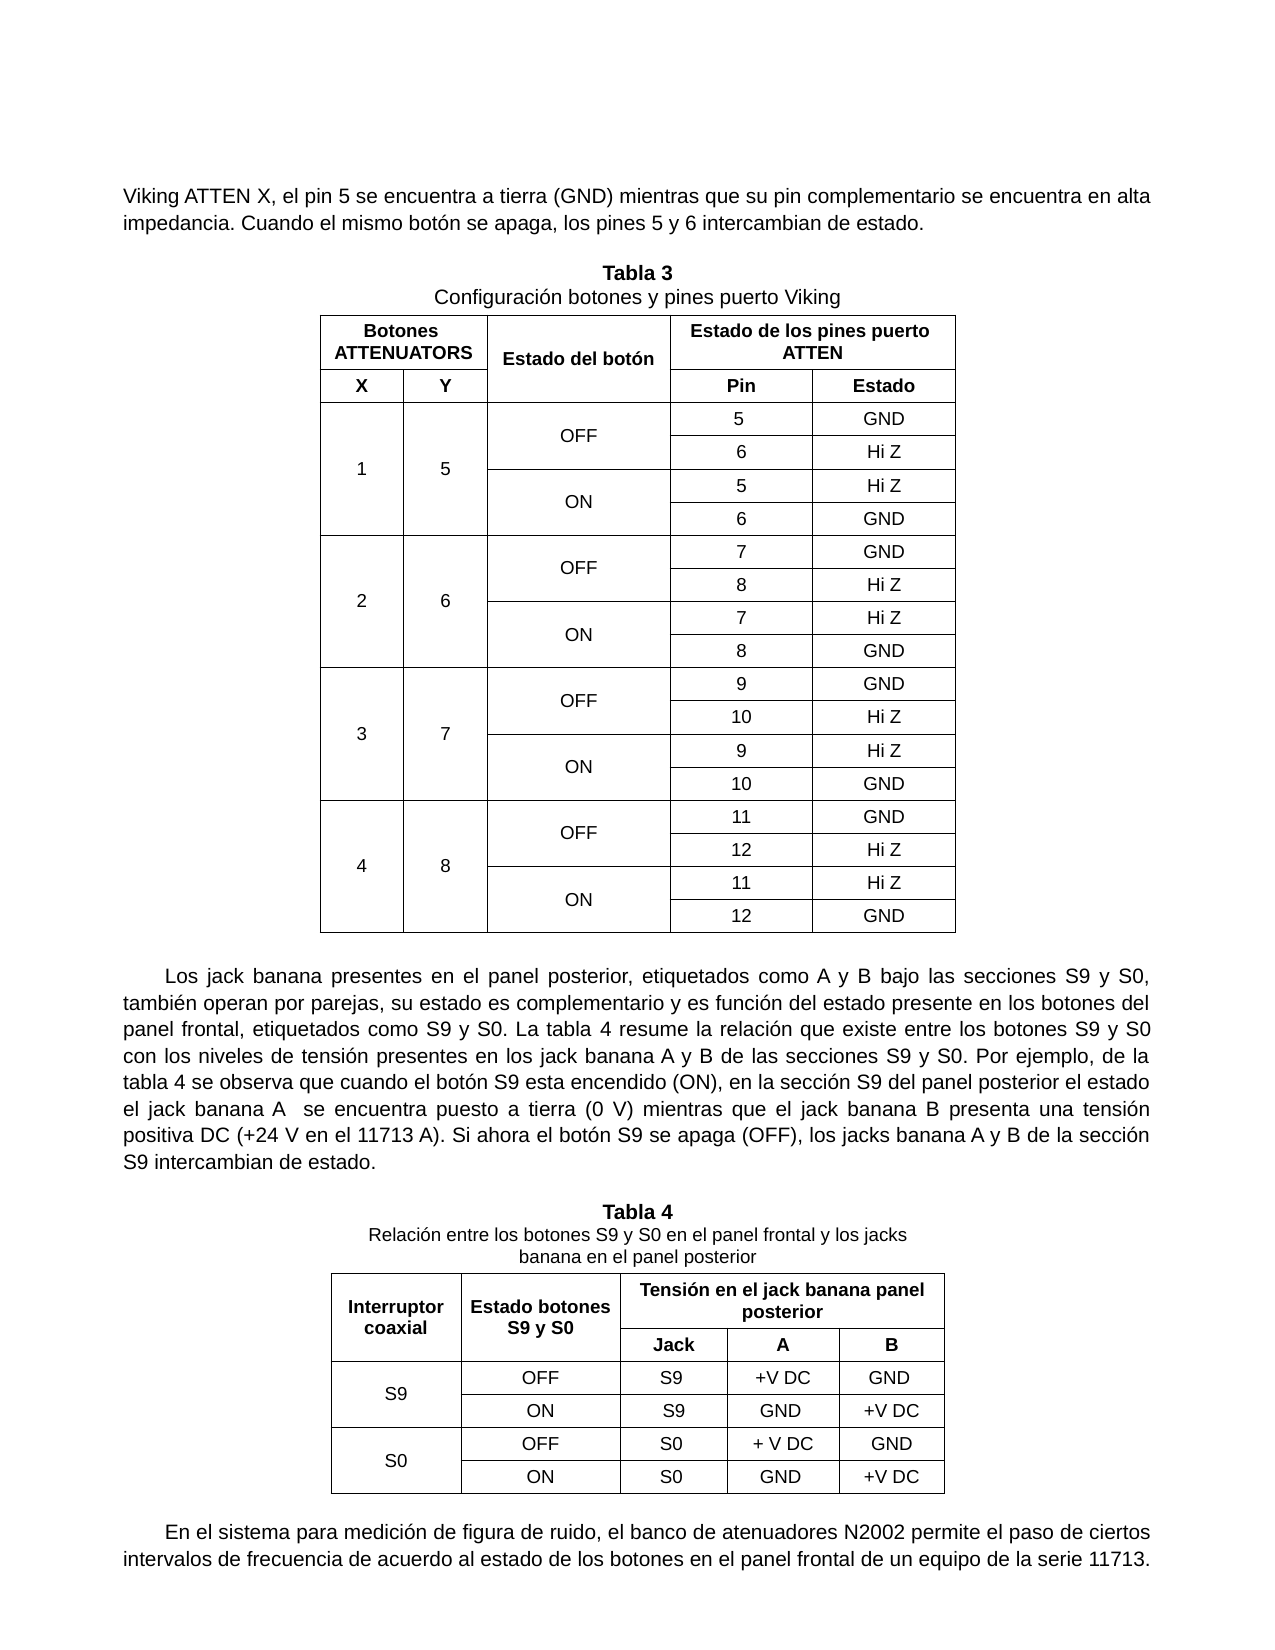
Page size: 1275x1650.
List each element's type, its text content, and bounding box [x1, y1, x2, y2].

table_cell Hi Z [813, 867, 955, 899]
table_cell Hi Z [813, 602, 955, 634]
table_cell 5 [671, 403, 812, 435]
table_cell GND [728, 1395, 839, 1427]
table_cell 5 [671, 470, 812, 502]
table_cell 7 [404, 668, 487, 800]
table_cell 12 [671, 900, 812, 932]
table_cell Hi Z [813, 735, 955, 767]
table_cell 6 [671, 503, 812, 535]
table_cell GND [813, 403, 955, 435]
table_cell ON [462, 1461, 620, 1493]
table_cell ON [462, 1395, 620, 1427]
table_cell Hi Z [813, 834, 955, 866]
table_cell OFF [488, 801, 670, 866]
table_cell ON [488, 735, 670, 800]
table_cell 9 [671, 735, 812, 767]
table_cell +V DC [840, 1461, 944, 1493]
table_cell 11 [671, 867, 812, 899]
table_cell A [728, 1329, 839, 1361]
table_cell S9 [621, 1395, 727, 1427]
table_cell Estado [813, 370, 955, 402]
table_cell GND [813, 503, 955, 535]
table_cell Y [404, 370, 487, 402]
table_cell OFF [488, 668, 670, 733]
table_cell Tensión en el jack banana panel posterior [621, 1274, 944, 1328]
table_cell GND [813, 635, 955, 667]
table_cell +V DC [728, 1362, 839, 1394]
table_cell Hi Z [813, 701, 955, 733]
table_cell ON [488, 867, 670, 932]
table_cell 11 [671, 801, 812, 833]
table_cell OFF [488, 536, 670, 601]
table_cell 6 [671, 436, 812, 468]
table_cell GND [813, 801, 955, 833]
table_cell 6 [404, 536, 487, 667]
table_cell Hi Z [813, 470, 955, 502]
table_cell GND [813, 768, 955, 800]
table_cell Jack [621, 1329, 727, 1361]
table_cell Hi Z [813, 569, 955, 601]
table_cell 12 [671, 834, 812, 866]
text En el sistema para medición de figura de ruido, el banco de atenuadores N2002 permite el paso de ciertos intervalos de frecuencia de acuerdo al estado de los botones en el panel frontal de un equipo de la serie 11713. [123, 1517, 1152, 1571]
table_header Tabla 4 Relación entre los botones S9 y S0 en el panel frontal y los jacks banana en el panel posterior [331, 1195, 944, 1273]
table_cell S0 [621, 1428, 727, 1460]
table_cell +V DC [840, 1395, 944, 1427]
table_cell OFF [488, 403, 670, 468]
table_cell Estado botones S9 y S0 [462, 1274, 620, 1361]
table_cell S9 [621, 1362, 727, 1394]
table_cell Pin [671, 370, 812, 402]
table_cell GND [813, 900, 955, 932]
table_cell 4 [321, 801, 403, 932]
table_cell 8 [671, 569, 812, 601]
table_cell 1 [321, 403, 403, 535]
table_cell GND [813, 668, 955, 700]
table_cell OFF [462, 1362, 620, 1394]
text Viking ATTEN X, el pin 5 se encuentra a tierra (GND) mientras que su pin complementario se encuentra en alta impedancia. Cuando el mismo botón se apaga, los pines 5 y 6 intercambian de estado. [123, 181, 1152, 234]
table_cell Botones ATTENUATORS [321, 316, 487, 369]
table_cell B [840, 1329, 944, 1361]
table_cell GND [728, 1461, 839, 1493]
table_cell GND [840, 1362, 944, 1394]
table_cell 3 [321, 668, 403, 800]
text Los jack banana presentes en el panel posterior, etiquetados como A y B bajo las secciones S9 y S0, también operan por parejas, su estado es complementario y es función del estado presente en los botones del panel frontal, etiquetados como S9 y S0. La tabla 4 resume la relación que existe entre los botones S9 y S0 con los niveles de tensión presentes en los jack banana A y B de las secciones S9 y S0. Por ejemplo, de la tabla 4 se observa que cuando el botón S9 esta encendido (ON), en la sección S9 del panel posterior el estado el jack banana A se encuentra puesto a tierra (0 V) mientras que el jack banana B presenta una tensión positiva DC (+24 V en el 11713 A). Si ahora el botón S9 se apaga (OFF), los jacks banana A y B de la sección S9 intercambian de estado. [123, 961, 1152, 1174]
table_cell Hi Z [813, 436, 955, 468]
table_cell 7 [671, 602, 812, 634]
table_cell 7 [671, 536, 812, 568]
table_cell ON [488, 470, 670, 535]
table_cell 9 [671, 668, 812, 700]
table_cell OFF [462, 1428, 620, 1460]
table_cell 2 [321, 536, 403, 667]
table_cell ON [488, 602, 670, 667]
table_cell 10 [671, 768, 812, 800]
table_cell GND [840, 1428, 944, 1460]
table_cell 8 [671, 635, 812, 667]
table_cell 8 [404, 801, 487, 932]
table_cell Estado de los pines puerto ATTEN [671, 316, 955, 369]
table_cell S0 [332, 1428, 461, 1493]
table_header Tabla 3 Configuración botones y pines puerto Viking [320, 255, 955, 314]
table_cell S9 [332, 1362, 461, 1427]
table_cell X [321, 370, 403, 402]
table_cell 10 [671, 701, 812, 733]
table_cell Estado del botón [488, 316, 670, 402]
table_cell Interruptor coaxial [332, 1274, 461, 1361]
table_cell GND [813, 536, 955, 568]
table_cell 5 [404, 403, 487, 535]
table_cell + V DC [728, 1428, 839, 1460]
table_cell S0 [621, 1461, 727, 1493]
